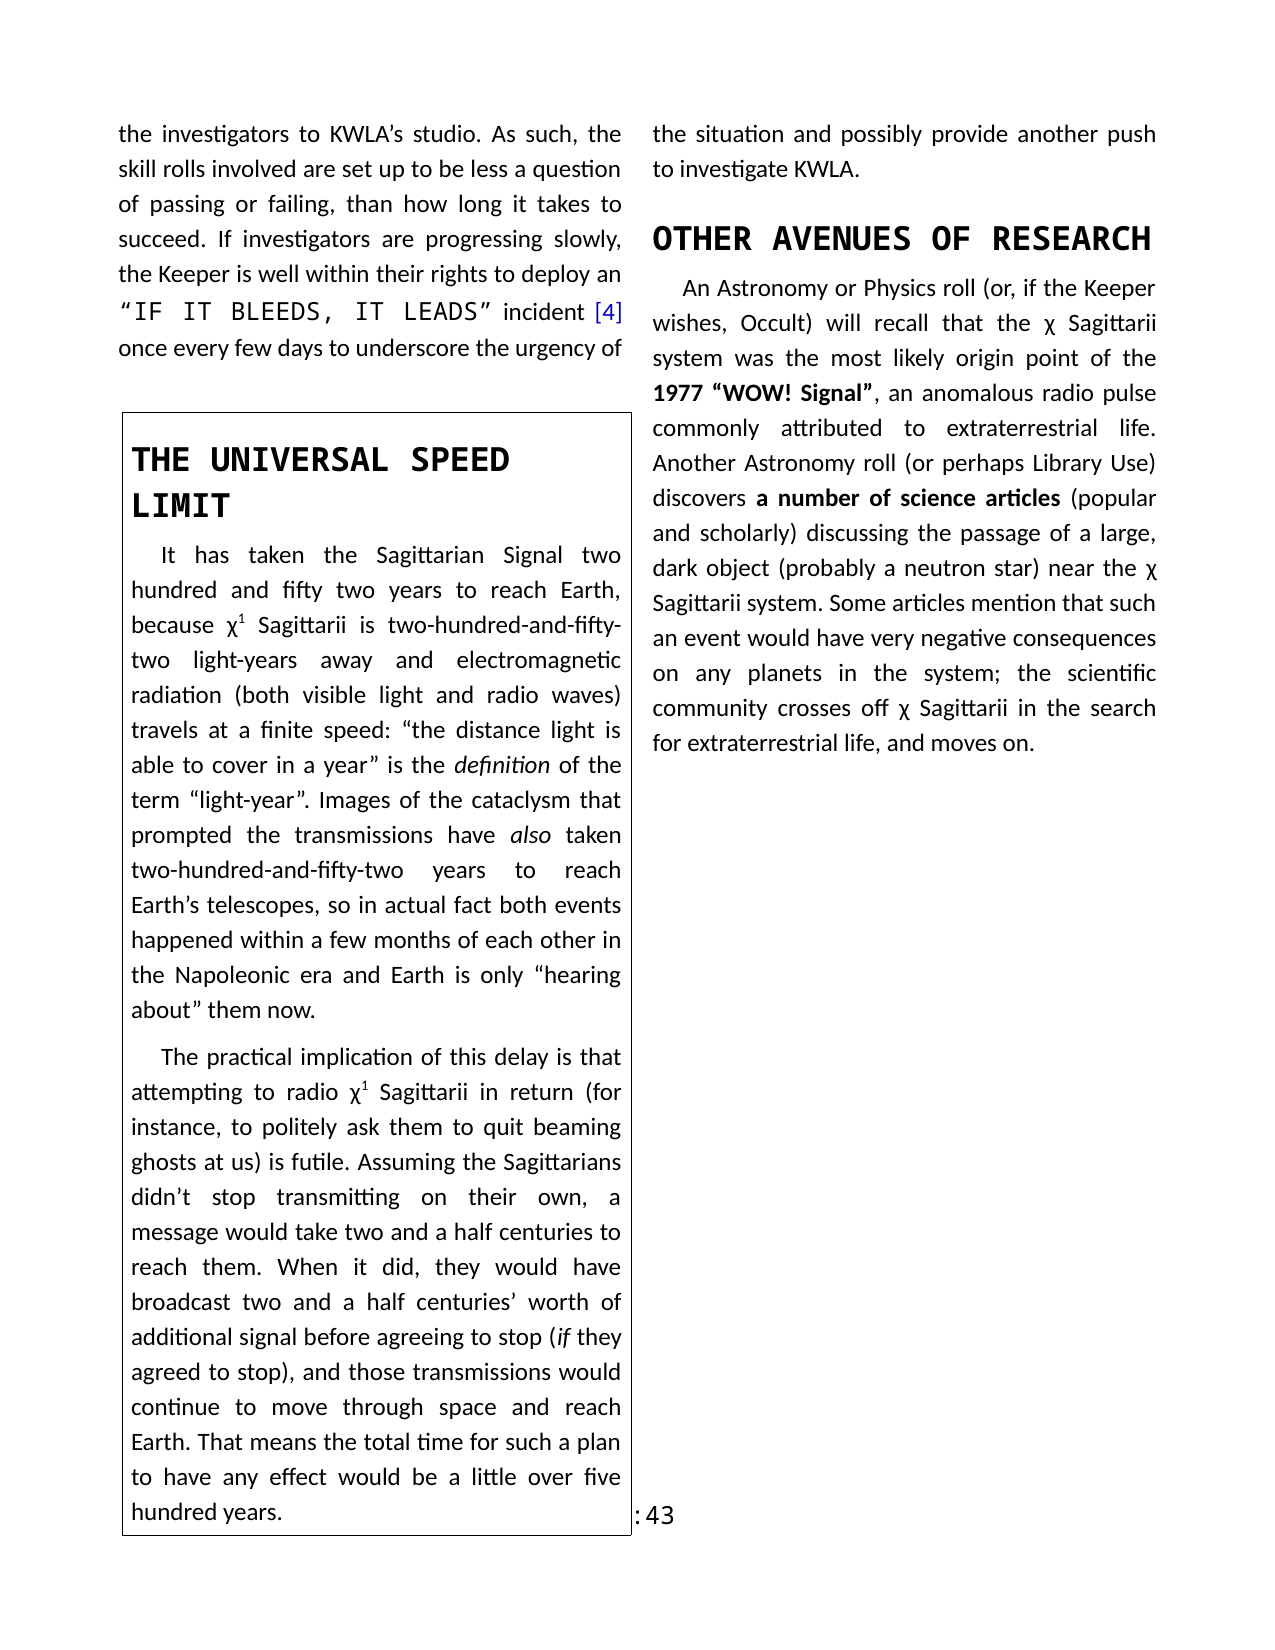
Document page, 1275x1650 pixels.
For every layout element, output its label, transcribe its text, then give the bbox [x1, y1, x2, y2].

text It has taken the Sagittarian Signal two hundred and fifty two years to reach Earth, because χ1 Sagittarii is two-hundred-and-fifty-two light-years away and electromagnetic radiation (both visible light and radio waves) travels at a finite speed: “the distance light is able to cover in a year” is the definition of the term “light-year”. Images of the cataclysm that prompted the transmissions have also taken two-hundred-and-fifty-two years to reach Earth’s telescopes, so in actual fact both events happened within a few months of each other in the Napoleonic era and Earth is only “hearing about” them now. [131, 539, 622, 1024]
subtitle OTHER AVENUES OF RESEARCH [652, 215, 1157, 260]
text The practical implication of this delay is that attempting to radio χ1 Sagittarii in return (for instance, to politely ask them to quit beaming ghosts at us) is futile. Assuming the Sagittarians didn’t stop transmitting on their own, a message would take two and a half centuries to reach them. When it did, they would have broadcast two and a half centuries’ worth of additional signal before agreeing to stop (if they agreed to stop), and those transmissions would continue to move through space and reach Earth. That means the total time for such a plan to have any effect would be a little over five hundred years. [131, 1041, 622, 1526]
text the situation and possibly provide another push to investigate KWLA. [652, 118, 1157, 184]
subtitle THE UNIVERSAL SPEED LIMIT [131, 436, 622, 527]
text the investigators to KWLA’s studio. As such, the skill rolls involved are set up to be less a question of passing or failing, than how long it takes to succeed. If investigators are progressing slowly, the Keeper is well within their rights to deploy an “IF IT BLEEDS, IT LEADS” incident [4] once every few days to underscore the urgency of [118, 118, 622, 363]
text An Astronomy or Physics roll (or, if the Keeper wishes, Occult) will recall that the χ Sagittarii system was the most likely origin point of the 1977 “WOW! Signal”, an anomalous radio pulse commonly attributed to extraterrestrial life. Another Astronomy roll (or perhaps Library Use) discovers a number of science articles (popular and scholarly) discussing the passage of a large, dark object (probably a neutron star) near the χ Sagittarii system. Some articles mention that such an event would have very negative consequences on any planets in the system; the scientific community crosses off χ Sagittarii in the search for extraterrestrial life, and moves on. [652, 272, 1157, 758]
